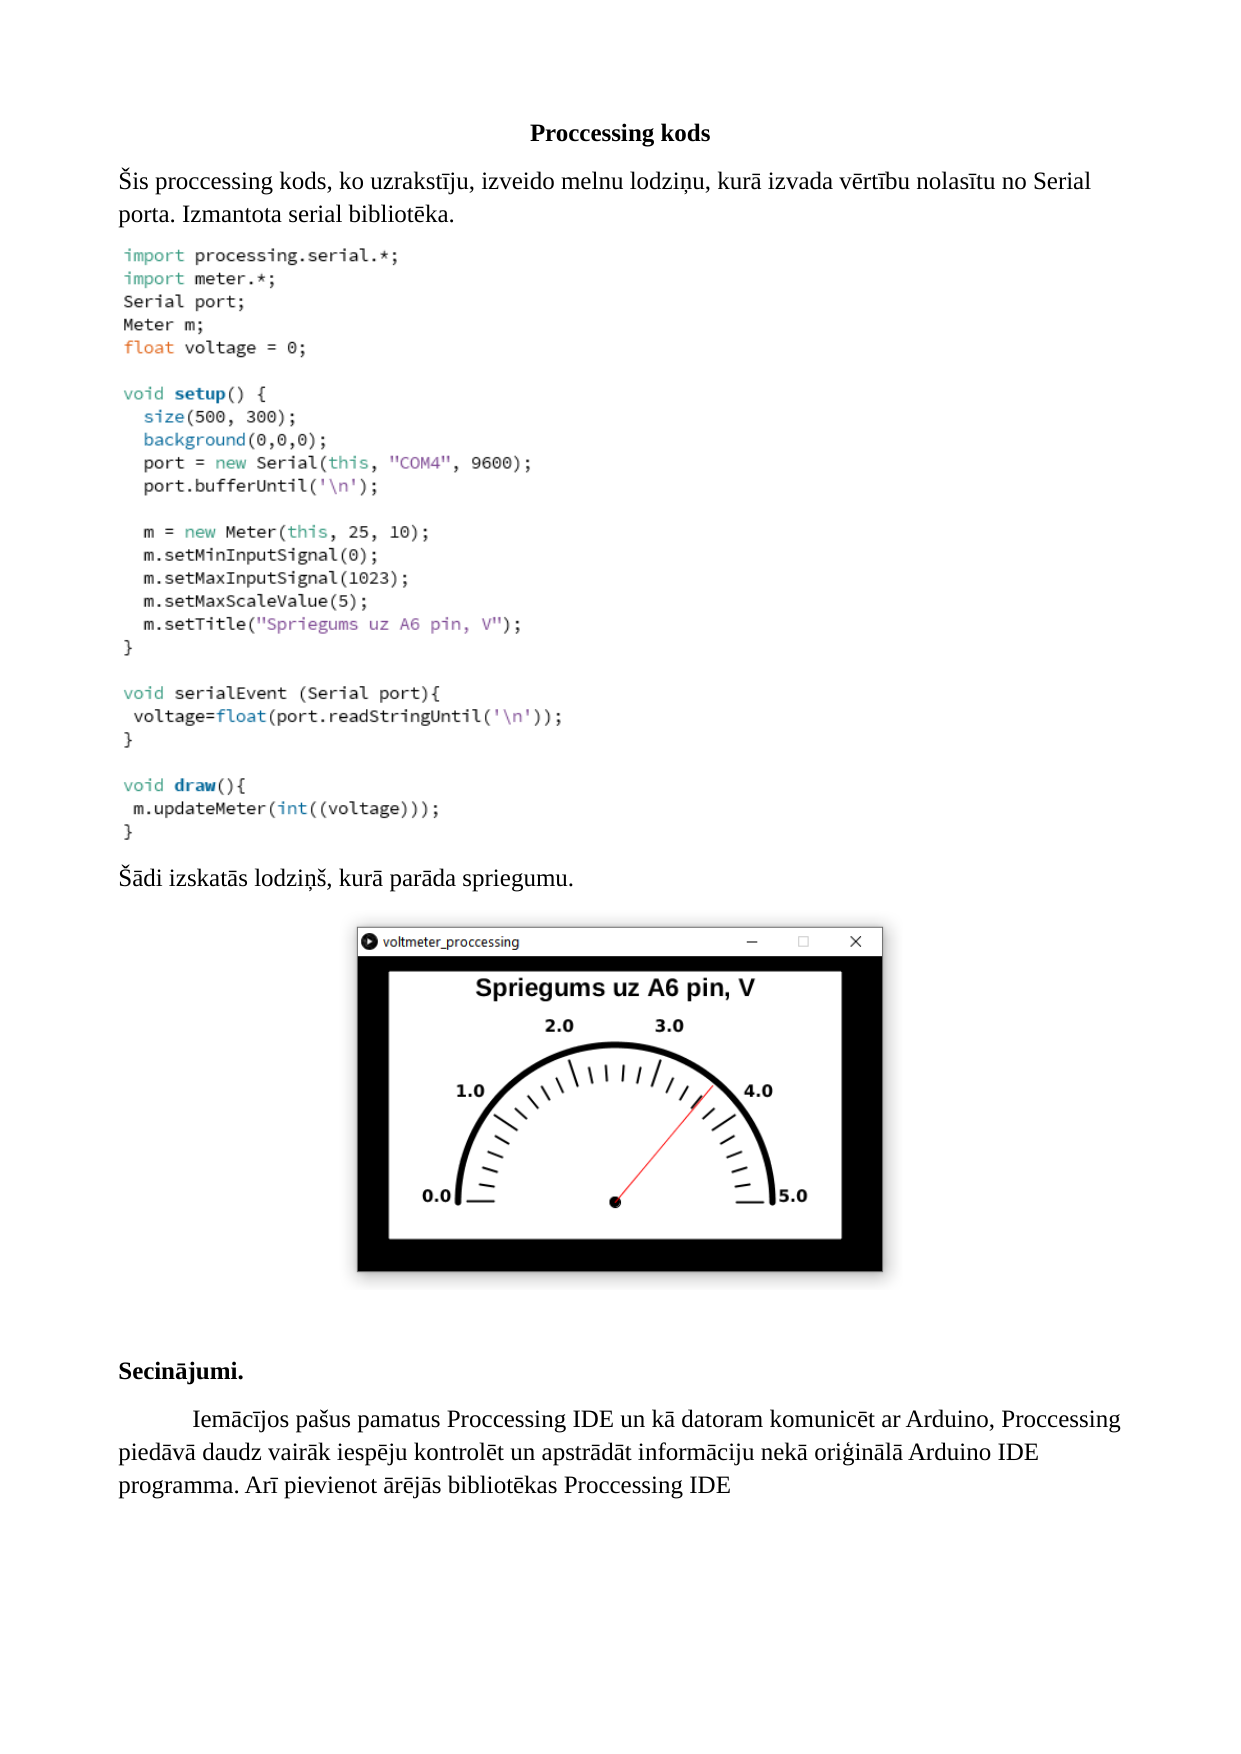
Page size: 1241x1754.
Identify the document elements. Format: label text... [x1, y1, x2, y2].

text Proccessing kods [118, 118, 1122, 147]
text Secinājumi. [118, 1356, 1122, 1385]
text Šādi izskatās lodziņš, kurā parāda spriegumu. [118, 863, 1122, 892]
text Iemācījos pašus pamatus Proccessing IDE un kā datoram komunicēt ar Arduino, Proccessing piedāvā daudz vairāk iespēju kontrolēt un apstrādāt informāciju nekā oriģinālā Arduino IDE programma. Arī pievienot ārējās bibliotēkas Proccessing IDE [118, 1404, 1122, 1498]
text Šis proccessing kods, ko uzrakstīju, izveido melnu lodziņu, kurā izvada vērtību nolasītu no Serial porta. Izmantota serial bibliotēka. [118, 166, 1122, 227]
